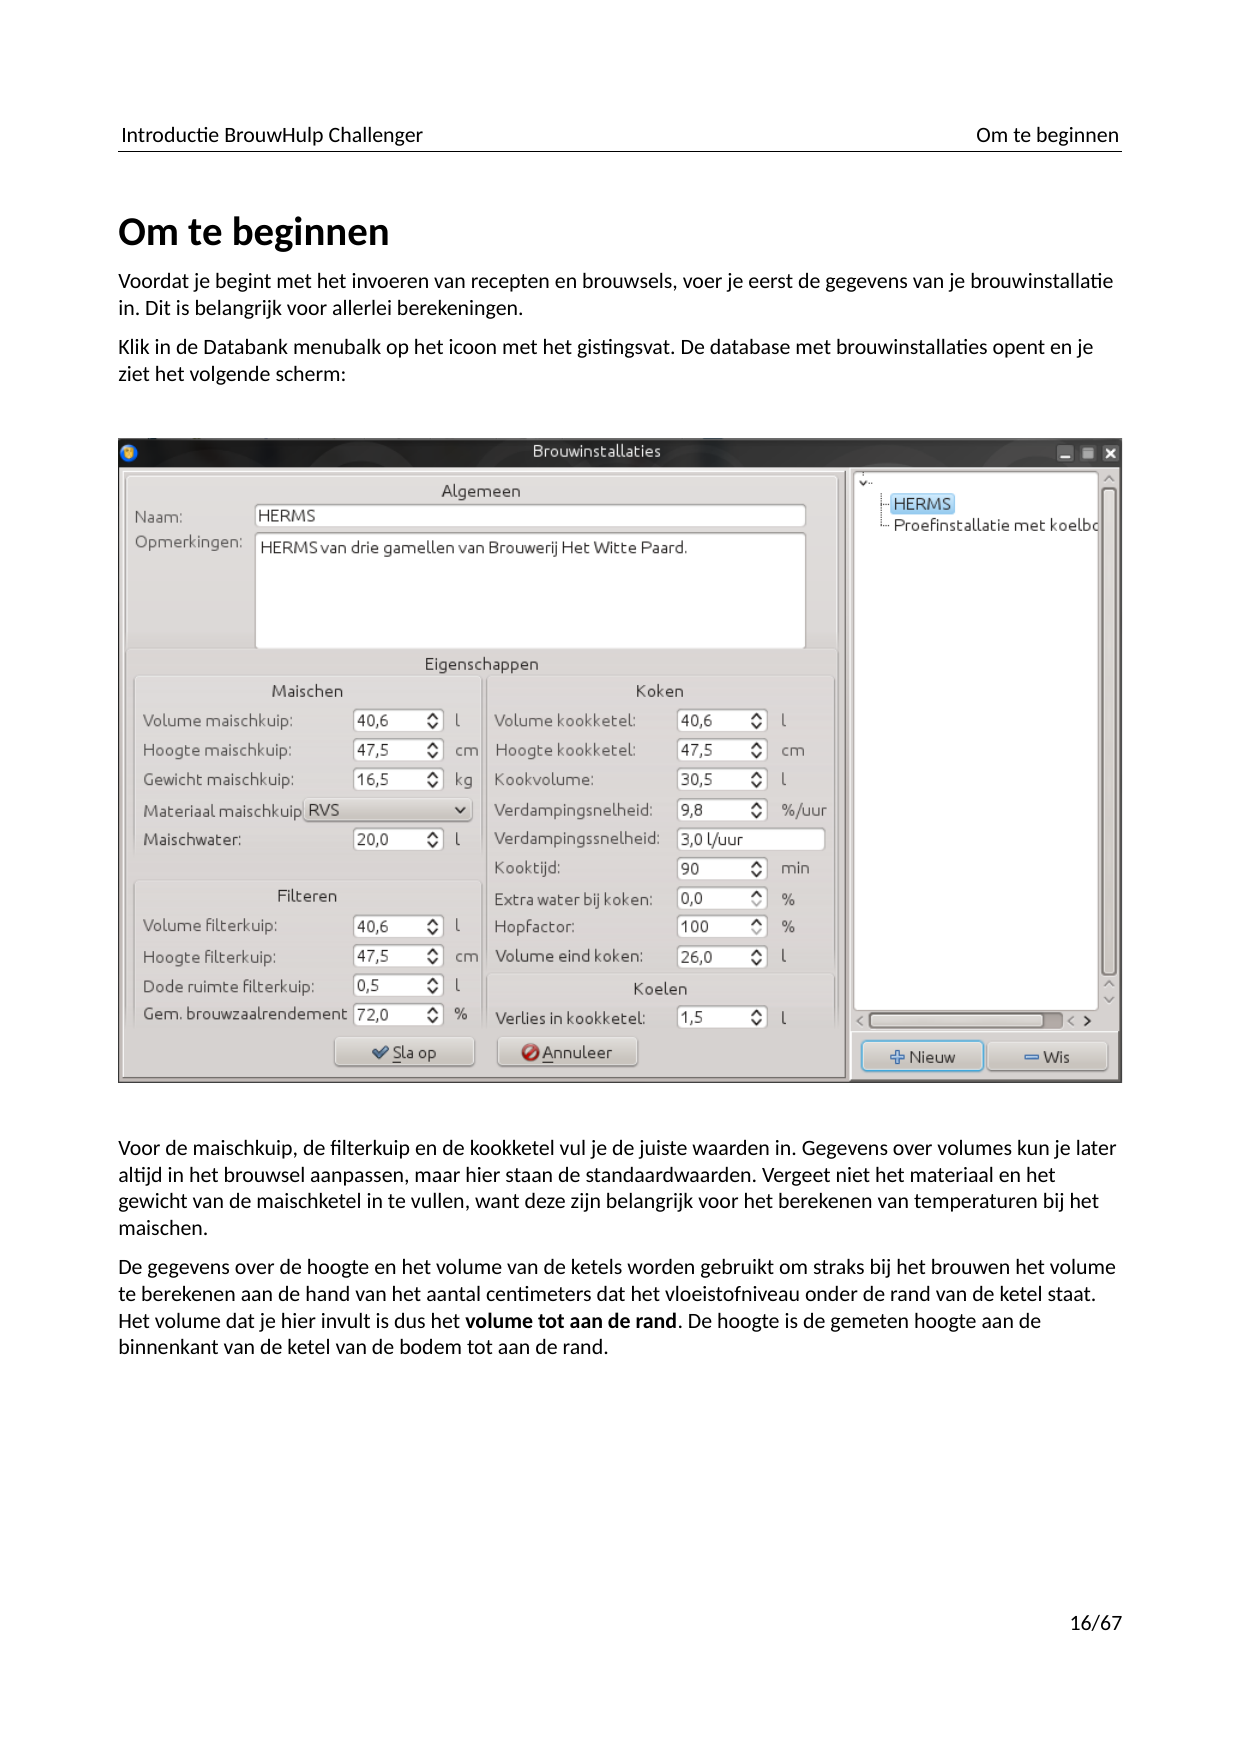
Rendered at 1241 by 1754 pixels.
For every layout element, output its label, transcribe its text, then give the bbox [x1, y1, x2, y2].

text Voordat je begint met het invoeren van recepten en brouwsels, voer je eerst de gegevens van je brouwinstallatie in. Dit is belangrijk voor allerlei berekeningen. [118, 268, 1122, 321]
text De gegevens over de hoogte en het volume van de ketels worden gebruikt om straks bij het brouwen het volume te berekenen aan de hand van het aantal centimeters dat het vloeistofniveau onder de rand van de ketel staat. Het volume dat je hier invult is dus het volume tot aan de rand. De hoogte is de gemeten hoogte aan de binnenkant van de ketel van de bodem tot aan de rand. [118, 1253, 1122, 1360]
text Voor de maischkuip, de filterkuip en de kookketel vul je de juiste waarden in. Gegevens over volumes kun je later altijd in het brouwsel aanpassen, maar hier staan de standaardwaarden. Vergeet niet het materiaal en het gewicht van de maischketel in te vullen, want deze zijn belangrijk voor het berekenen van temperaturen bij het maischen. [118, 1134, 1122, 1241]
subtitle Om te beginnen [118, 205, 1122, 255]
picture [118, 438, 1123, 1083]
text Klik in de Databank menubalk op het icoon met het gistingsvat. De database met brouwinstallaties opent en je ziet het volgende scherm: [118, 333, 1122, 387]
